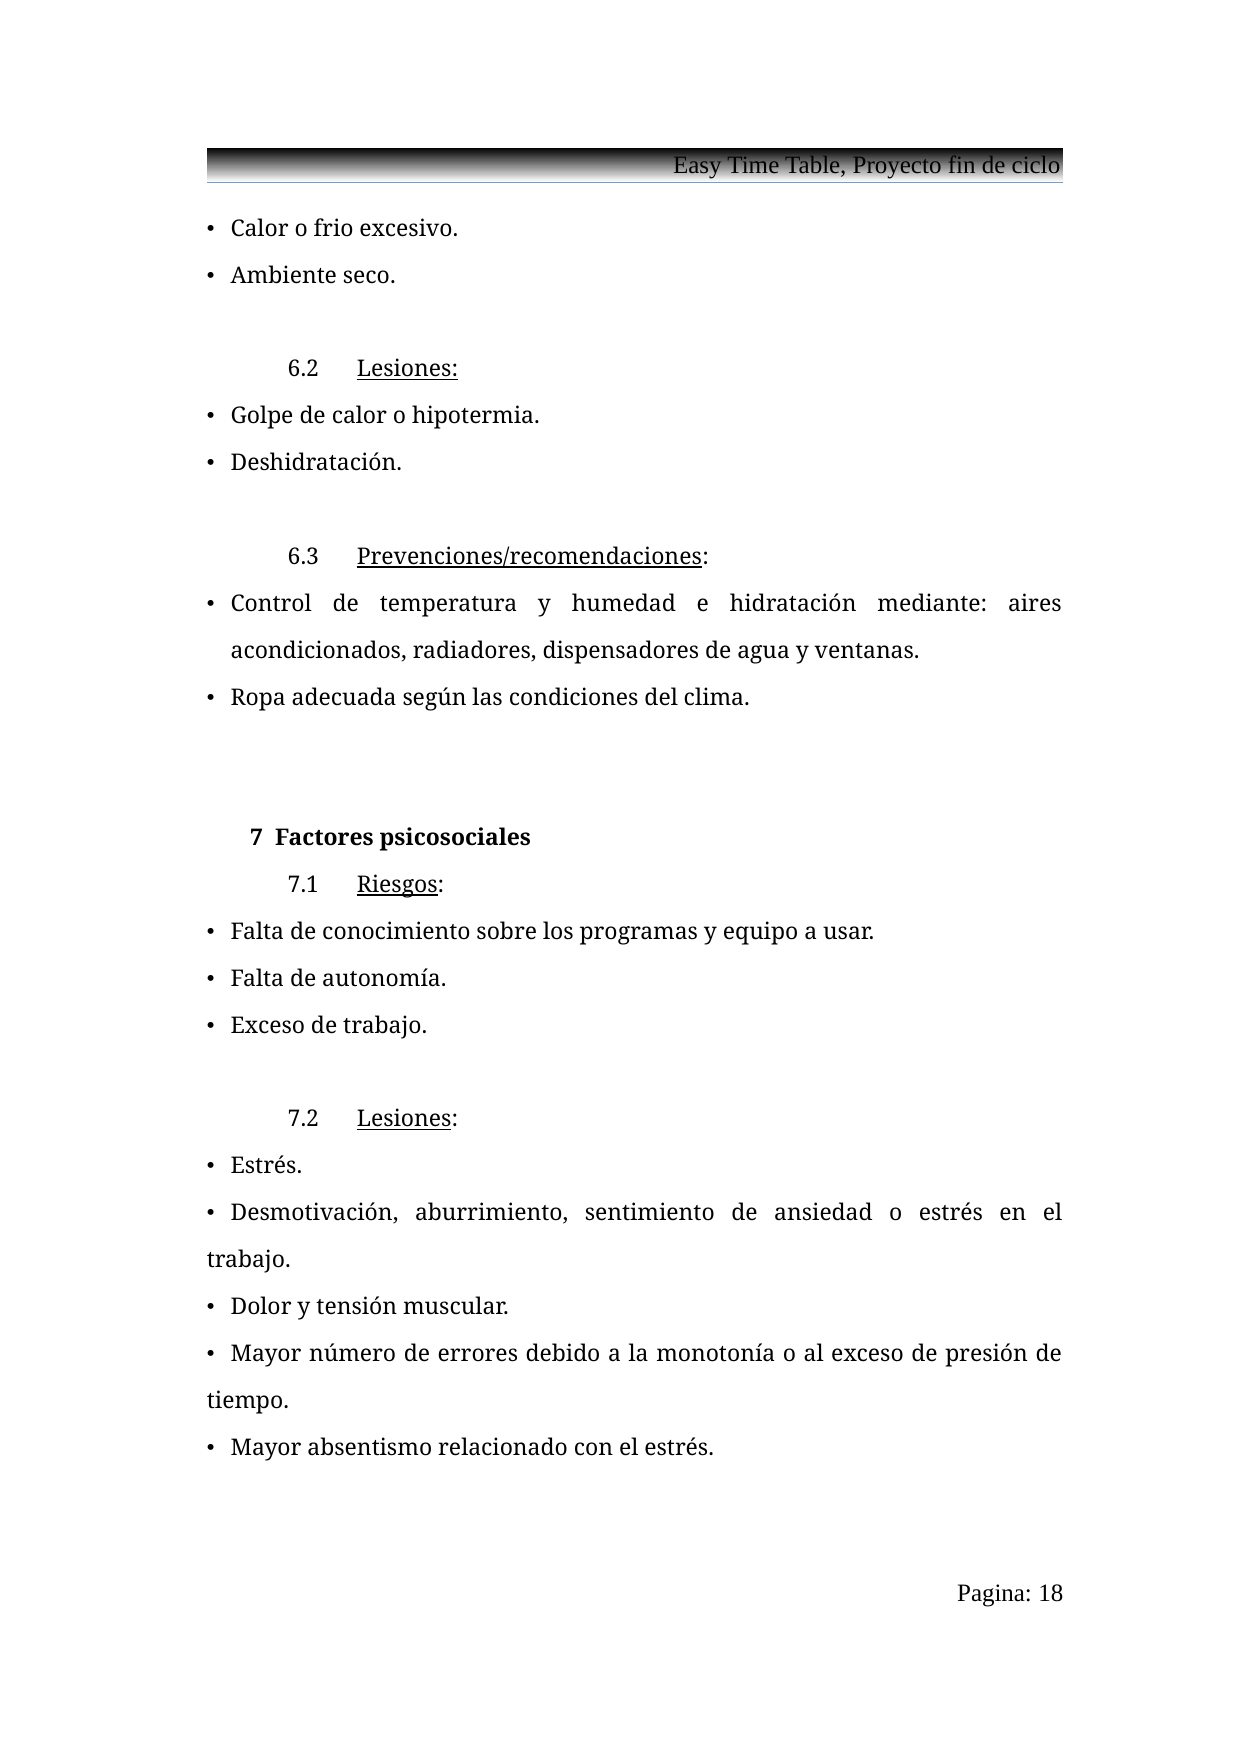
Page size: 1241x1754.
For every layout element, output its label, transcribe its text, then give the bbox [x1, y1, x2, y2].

list Prevenciones/recomendaciones: [282, 540, 1063, 571]
list Ambiente seco. [207, 259, 1063, 290]
list Lesiones: [282, 352, 1063, 384]
list Exceso de trabajo. [207, 1009, 1063, 1040]
list Control de temperatura y humedad e hidratación mediante: aires acondicionados, radiadores, dispensadores de agua y ventanas. [207, 587, 1063, 665]
list Calor o frio excesivo. [207, 212, 1063, 243]
list Golpe de calor o hipotermia. [207, 399, 1063, 431]
list Lesiones: [282, 1102, 1063, 1134]
list Deshidratación. [207, 446, 1063, 477]
list Desmotivación, aburrimiento, sentimiento de ansiedad o estrés en el trabajo. [207, 1196, 1063, 1274]
list Dolor y tensión muscular. [207, 1290, 1063, 1321]
list Estrés. [207, 1149, 1063, 1181]
list Falta de conocimiento sobre los programas y equipo a usar. [207, 915, 1063, 946]
list Falta de autonomía. [207, 962, 1063, 993]
list Factores psicosociales [244, 821, 1063, 852]
list Riesgos: [282, 868, 1063, 899]
list Ropa adecuada según las condiciones del clima. [207, 681, 1063, 712]
list Mayor número de errores debido a la monotonía o al exceso de presión de tiempo. [207, 1337, 1063, 1415]
list Mayor absentismo relacionado con el estrés. [207, 1431, 1063, 1462]
